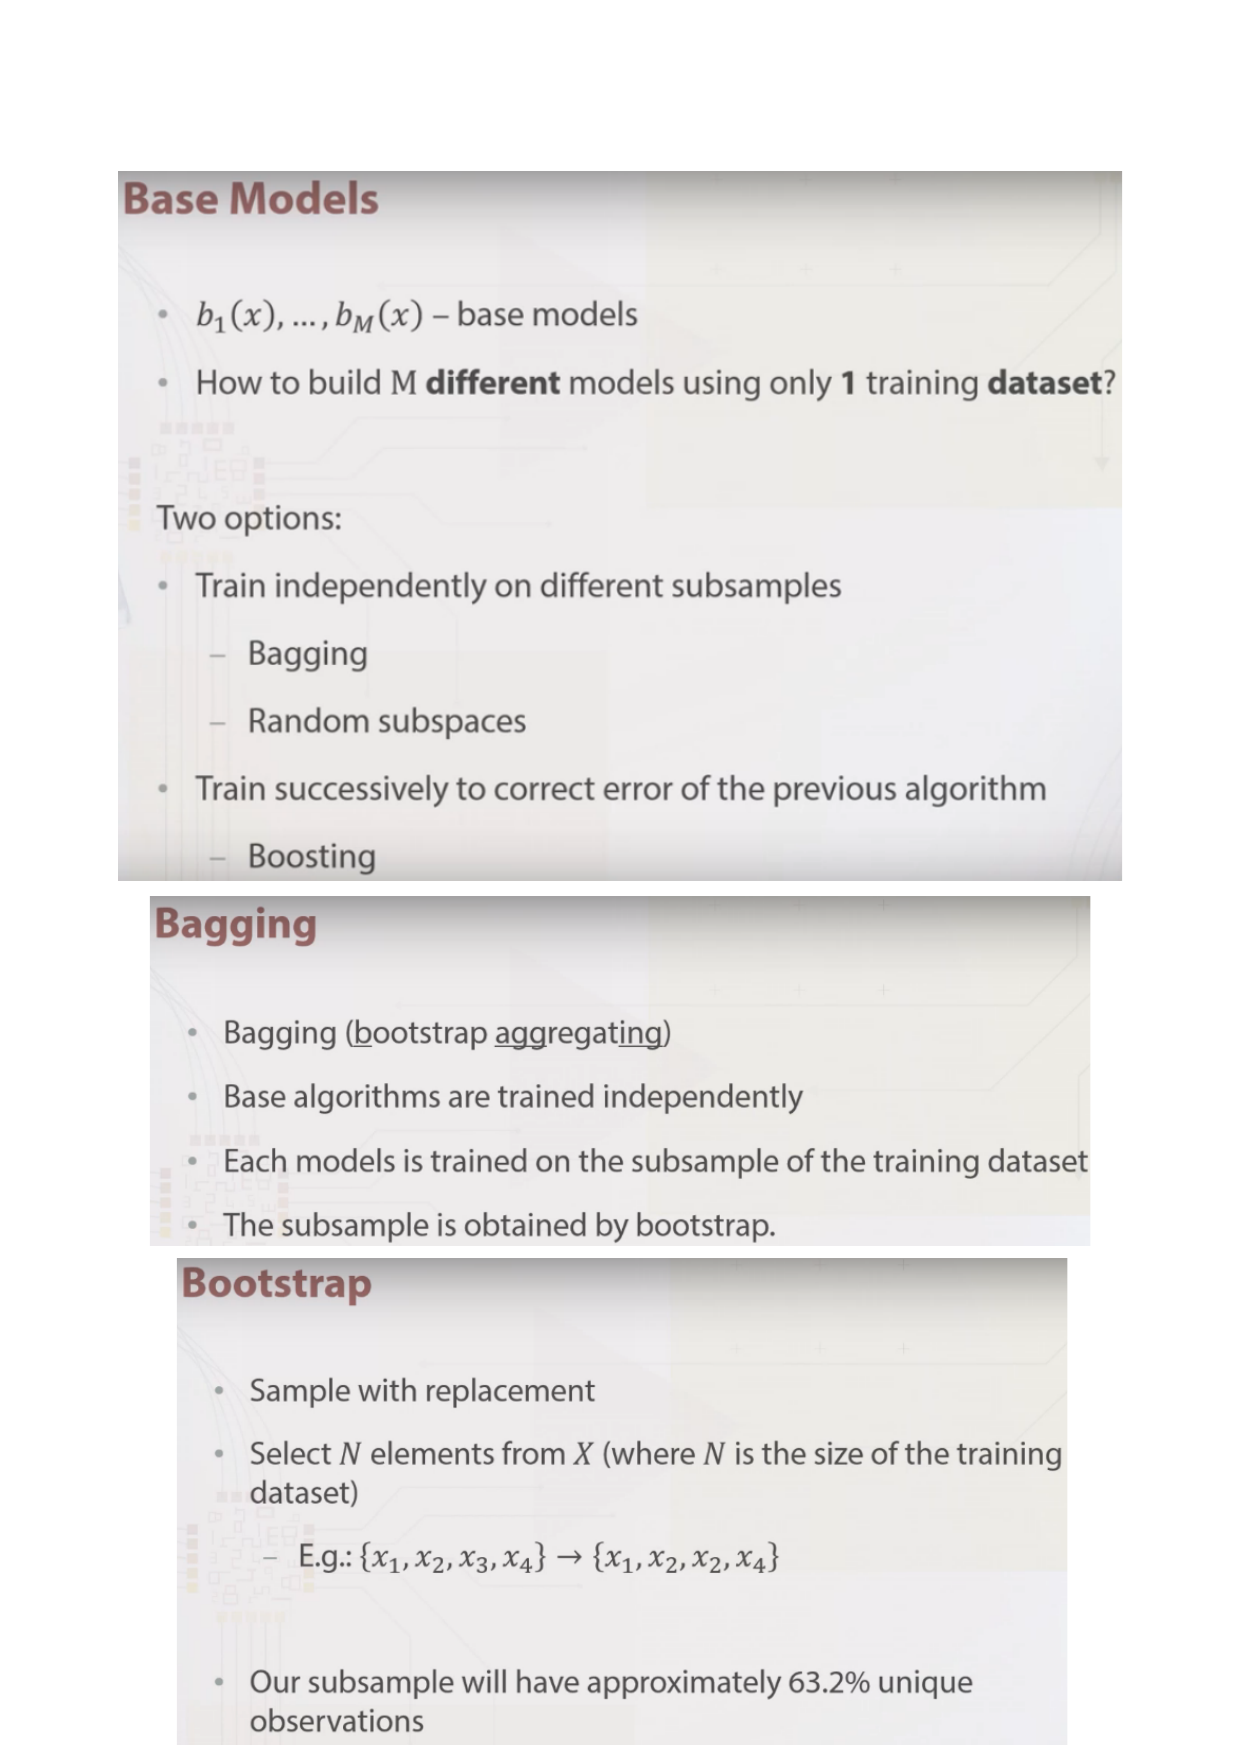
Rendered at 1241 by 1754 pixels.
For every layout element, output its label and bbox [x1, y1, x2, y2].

picture [118, 171, 1123, 881]
picture [176, 1258, 1068, 1745]
picture [149, 896, 1091, 1246]
